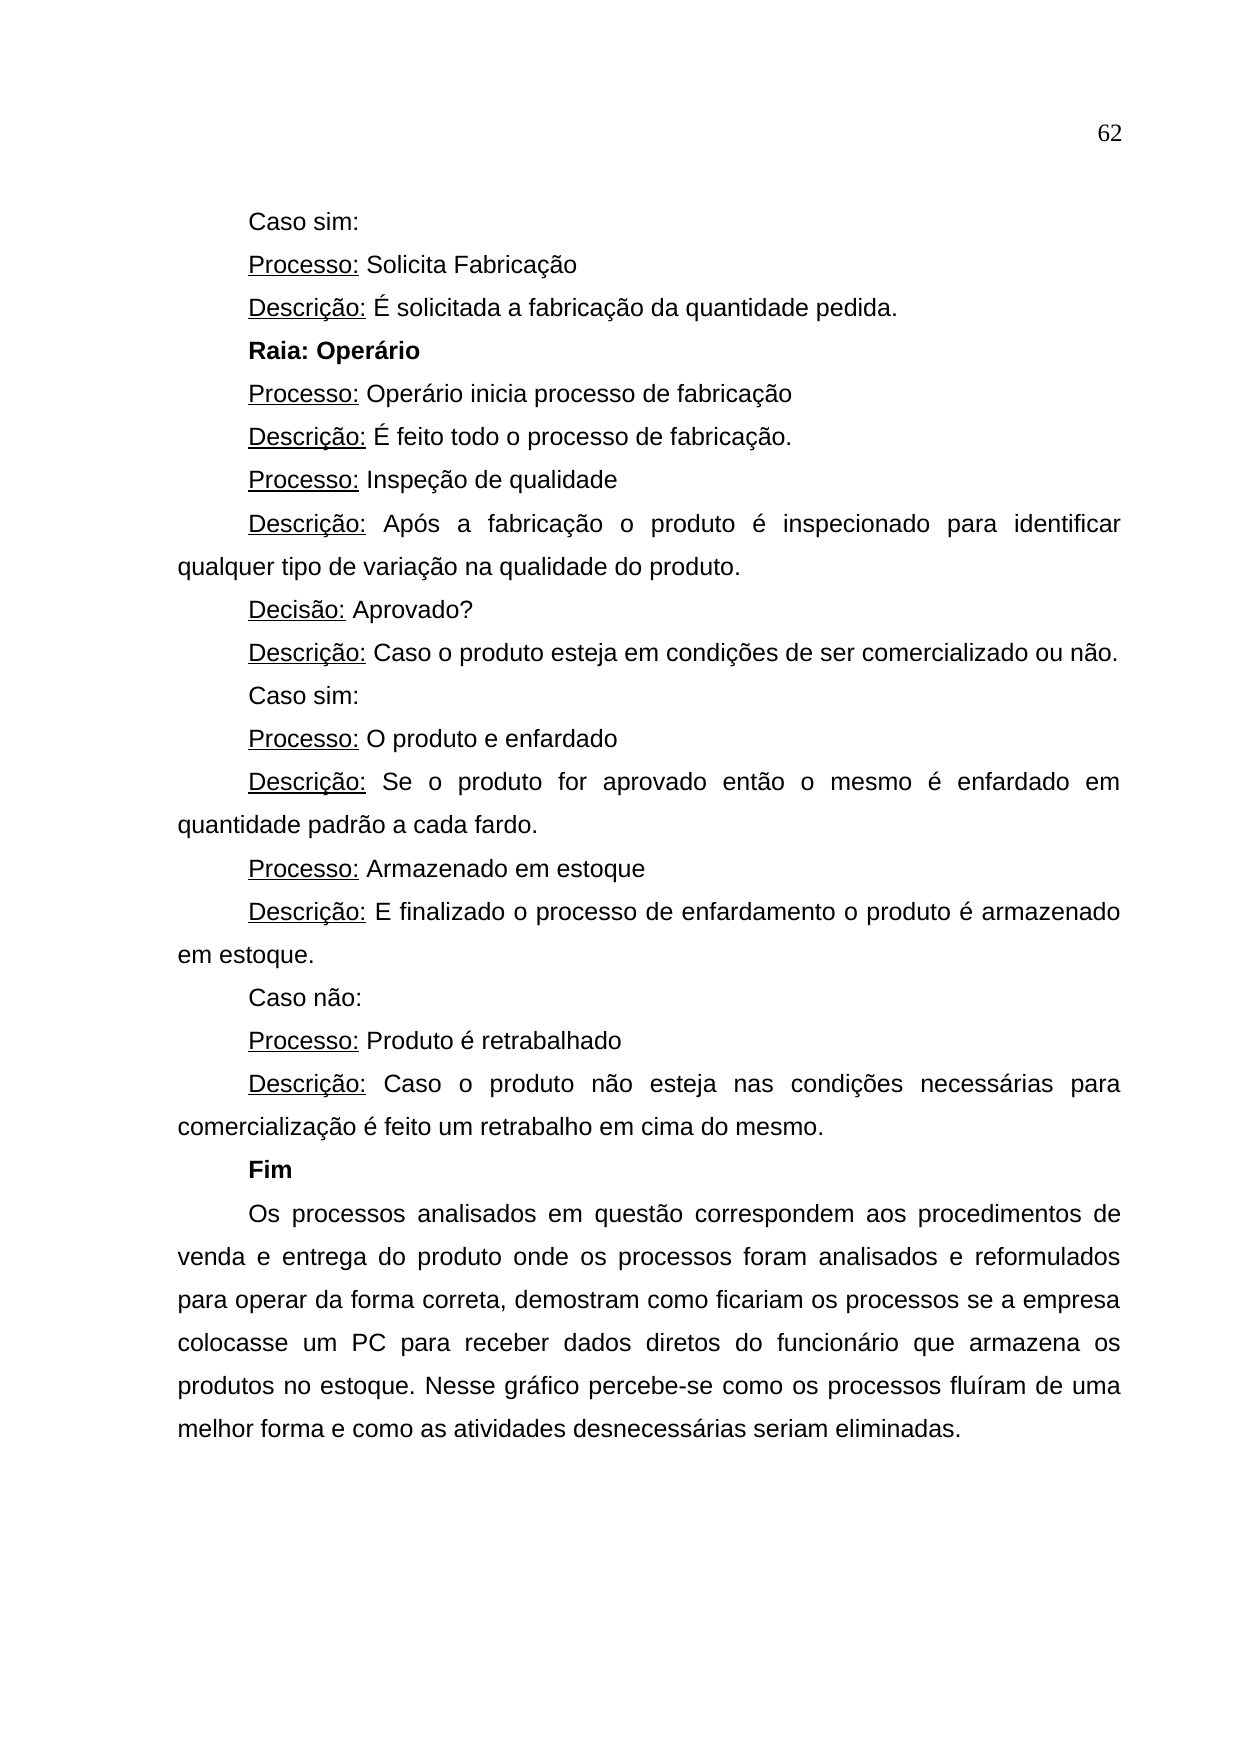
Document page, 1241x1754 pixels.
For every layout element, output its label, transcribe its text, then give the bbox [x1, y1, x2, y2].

text Descrição: Caso o produto não esteja nas condições necessárias para comercialização é feito um retrabalho em cima do mesmo. [177, 1069, 1122, 1141]
text Caso sim: [177, 681, 1122, 710]
text Processo: Armazenado em estoque [177, 853, 1122, 882]
text Decisão: Aprovado? [177, 595, 1122, 623]
text Processo: Solicita Fabricação [177, 250, 1122, 278]
text Processo: Operário inicia processo de fabricação [177, 379, 1122, 408]
text Descrição: E finalizado o processo de enfardamento o produto é armazenado em estoque. [177, 897, 1122, 968]
text Processo: Produto é retrabalhado [177, 1026, 1122, 1055]
text Raia: Operário [177, 336, 1122, 365]
text Processo: Inspeção de qualidade [177, 465, 1122, 494]
text Descrição: Caso o produto esteja em condições de ser comercializado ou não. [177, 638, 1122, 667]
text Descrição: Se o produto for aprovado então o mesmo é enfardado em quantidade padrão a cada fardo. [177, 767, 1122, 839]
text Caso não: [177, 983, 1122, 1012]
text Processo: O produto e enfardado [177, 724, 1122, 753]
text Caso sim: [177, 207, 1122, 235]
text Descrição: Após a fabricação o produto é inspecionado para identificar qualquer tipo de variação na qualidade do produto. [177, 508, 1122, 580]
text Os processos analisados em questão correspondem aos procedimentos de venda e entrega do produto onde os processos foram analisados e reformulados para operar da forma correta, demostram como ficariam os processos se a empresa colocasse um PC para receber dados diretos do funcionário que armazena os produtos no estoque. Nesse gráfico percebe-se como os processos fluíram de uma melhor forma e como as atividades desnecessárias seriam eliminadas. [177, 1198, 1122, 1443]
text Fim [177, 1155, 1122, 1184]
text Descrição: É feito todo o processo de fabricação. [177, 422, 1122, 451]
text Descrição: É solicitada a fabricação da quantidade pedida. [177, 293, 1122, 322]
